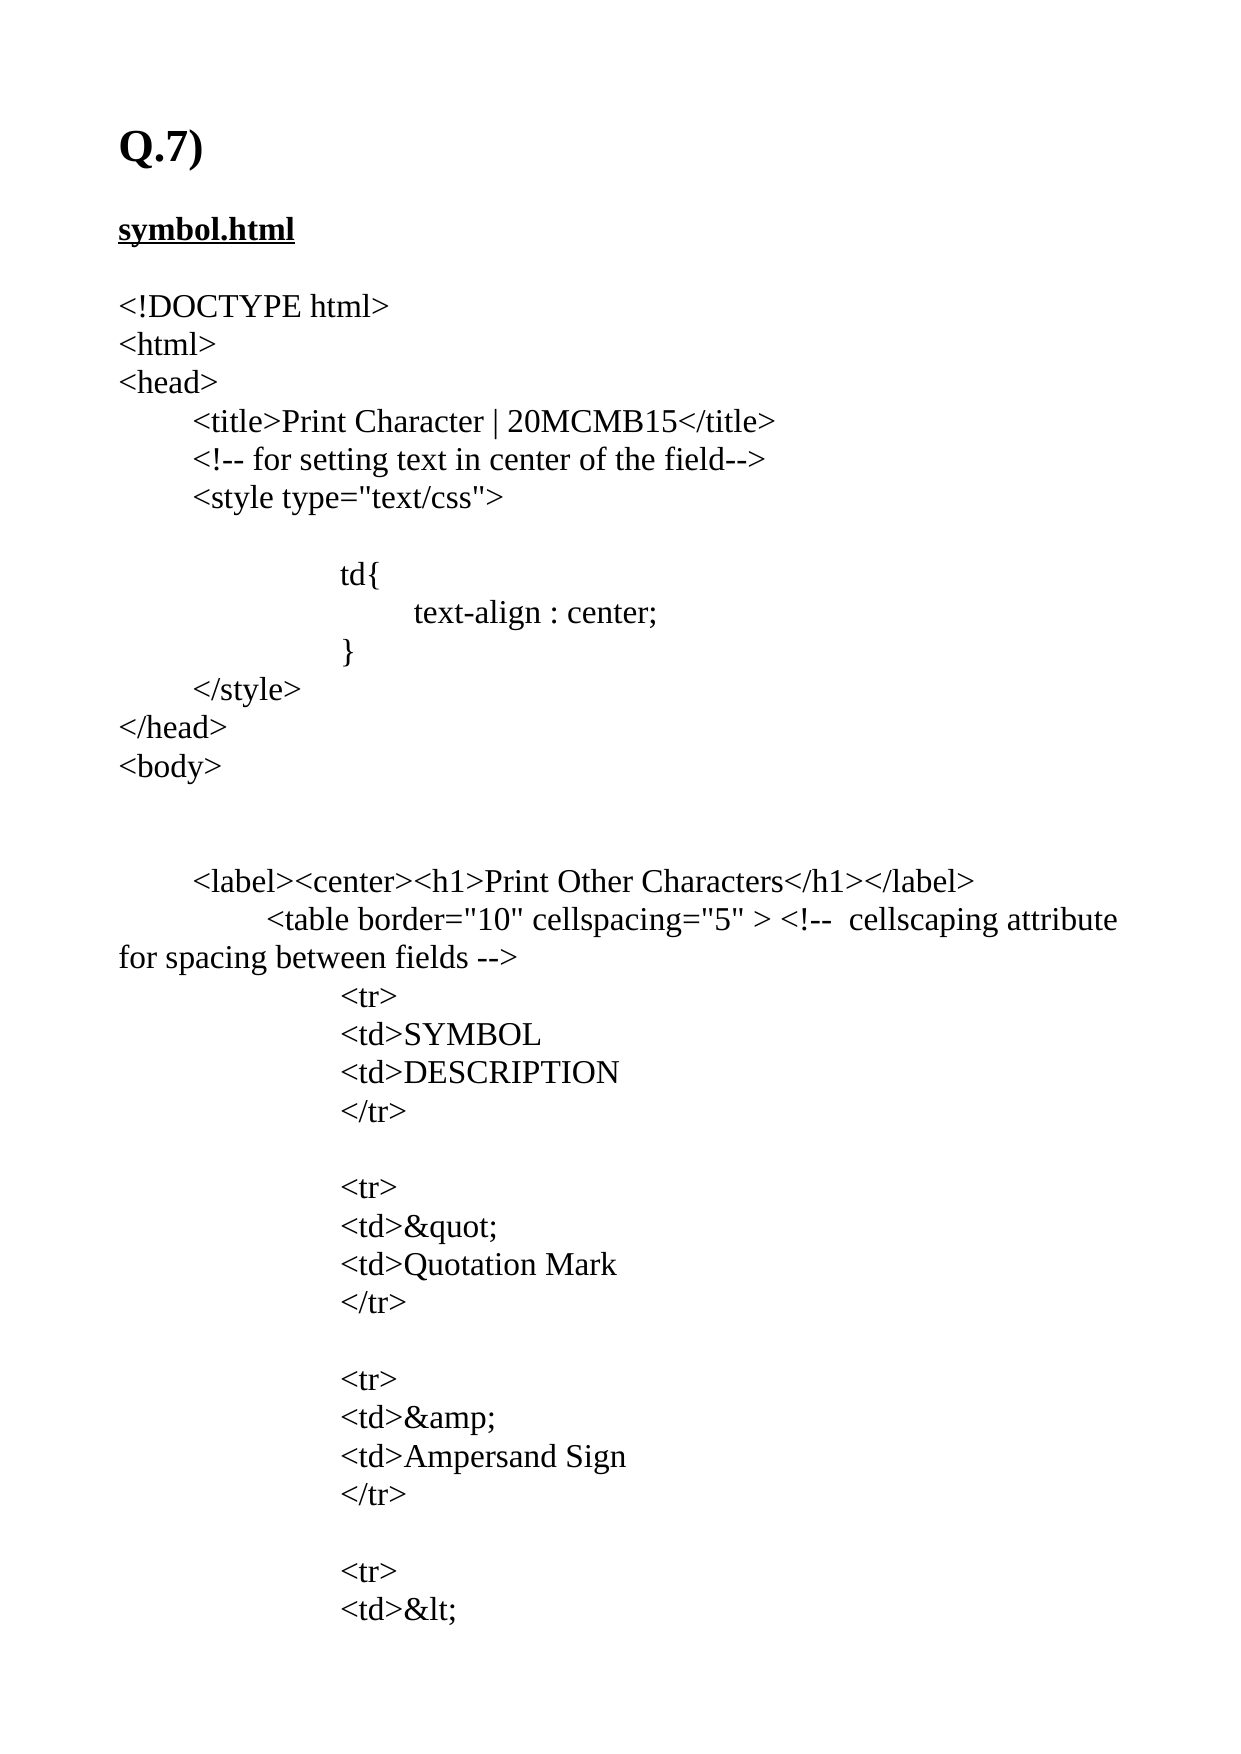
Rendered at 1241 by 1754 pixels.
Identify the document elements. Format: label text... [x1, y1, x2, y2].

text <style type="text/css"> [118, 477, 1122, 516]
text </tr> [118, 1282, 1122, 1321]
text <tr> [118, 1167, 1122, 1206]
text <td>&quot; [118, 1206, 1122, 1244]
text <tr> [118, 1359, 1122, 1397]
text <td>&amp; [118, 1397, 1122, 1436]
text <tr> [118, 1551, 1122, 1589]
text <!DOCTYPE html> [118, 286, 1122, 324]
text td{ [118, 554, 1122, 592]
text } [118, 631, 1122, 669]
text <td>&lt; [118, 1589, 1122, 1627]
text Q.7) [118, 118, 1122, 171]
text </style> [118, 669, 1122, 707]
text text-align : center; [118, 592, 1122, 631]
text <html> [118, 324, 1122, 362]
text symbol.html [118, 209, 1122, 247]
text <!-- for setting text in center of the field--> [118, 439, 1122, 477]
text </tr> [118, 1091, 1122, 1129]
text <tr> [118, 976, 1122, 1014]
text <label><center><h1>Print Other Characters</h1></label> [118, 861, 1122, 899]
text <head> [118, 362, 1122, 401]
text <title>Print Character | 20MCMB15</title> [118, 401, 1122, 439]
text </tr> [118, 1474, 1122, 1512]
text <body> [118, 746, 1122, 784]
text <td>DESCRIPTION [118, 1052, 1122, 1091]
text </head> [118, 707, 1122, 746]
text <td>Quotation Mark [118, 1244, 1122, 1282]
text <td>Ampersand Sign [118, 1436, 1122, 1474]
text <table border="10" cellspacing="5" > <!-- cellscaping attribute for spacing between fields --> [118, 899, 1122, 976]
text <td>SYMBOL [118, 1014, 1122, 1052]
